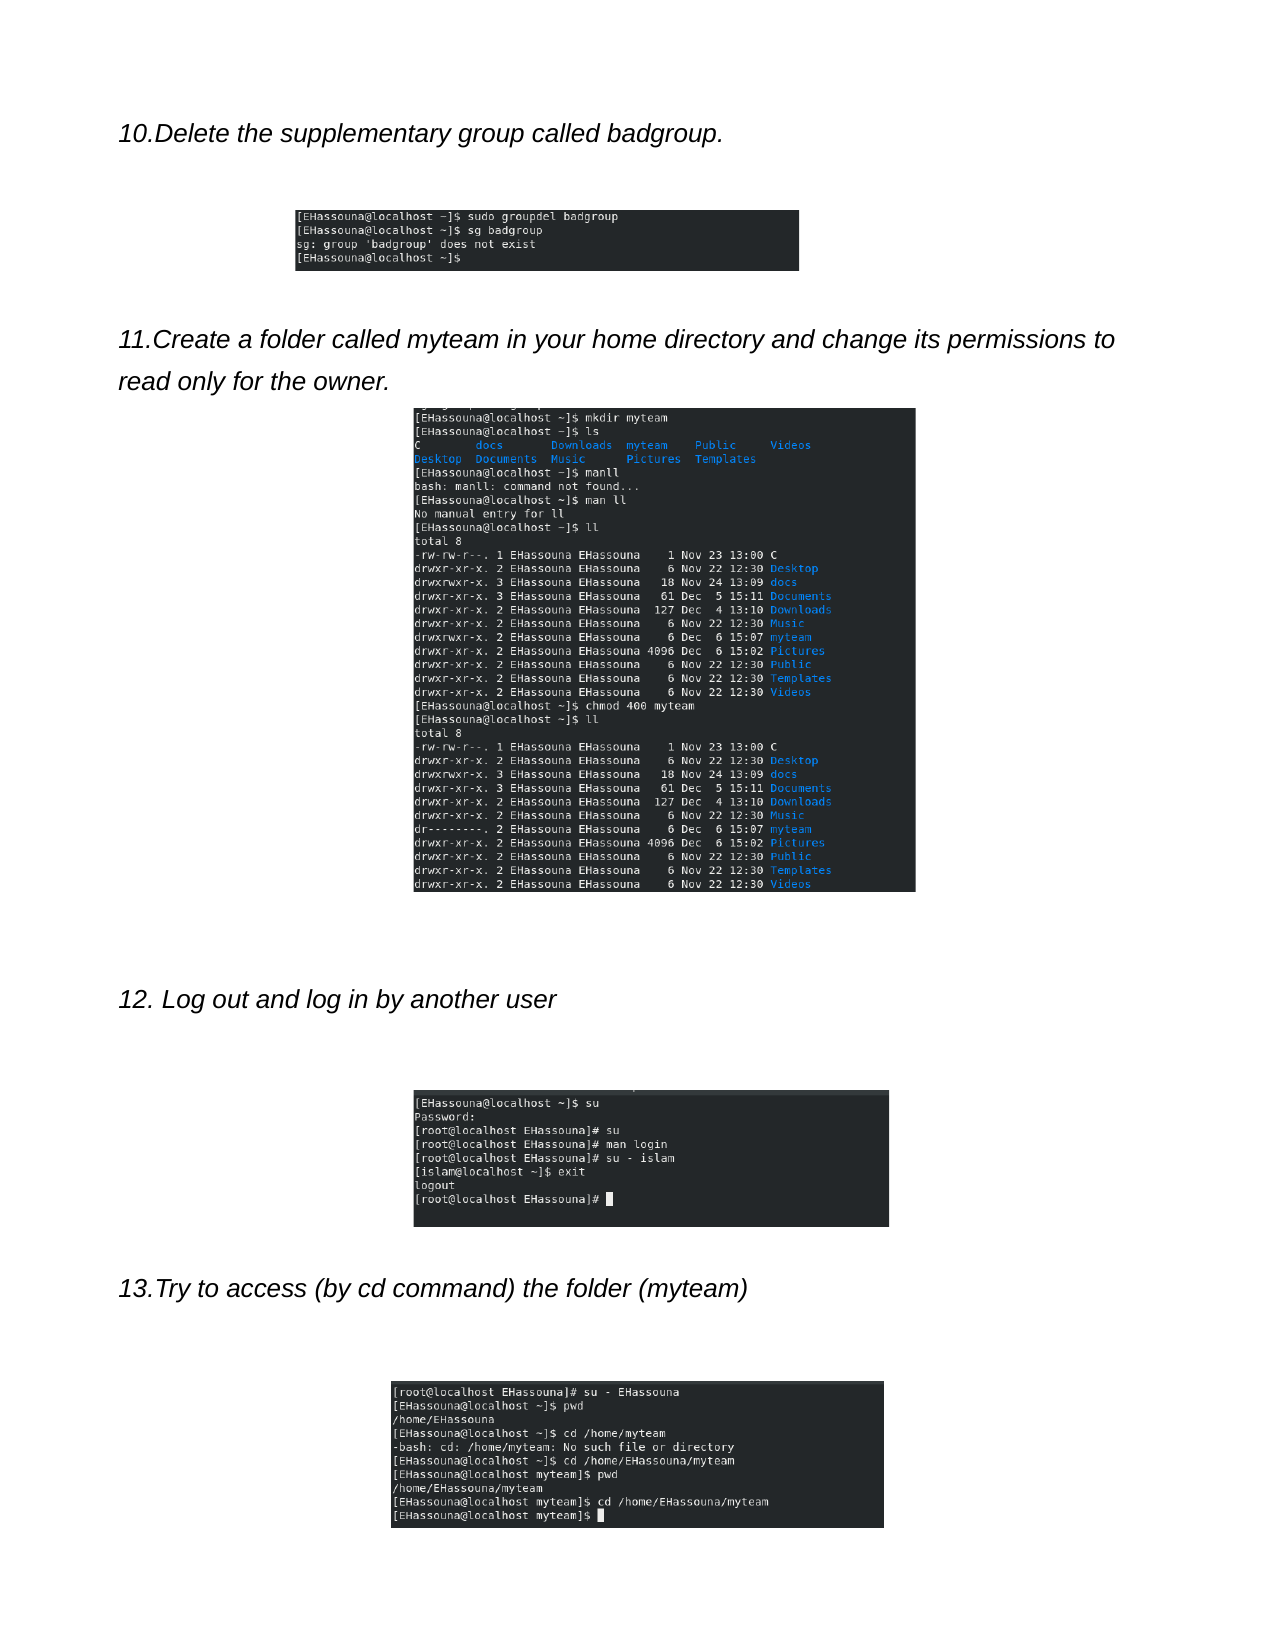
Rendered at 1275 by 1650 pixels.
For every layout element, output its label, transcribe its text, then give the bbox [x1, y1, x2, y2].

text 11.Create a folder called myteam in your home directory and change its permissions to read only for the owner. [118, 324, 1157, 396]
text 10.Delete the supplementary group called badgroup. [118, 118, 1157, 148]
text 12. Log out and log in by another user [118, 984, 1157, 1014]
text 13.Try to access (by cd command) the folder (myteam) [118, 1273, 1157, 1303]
